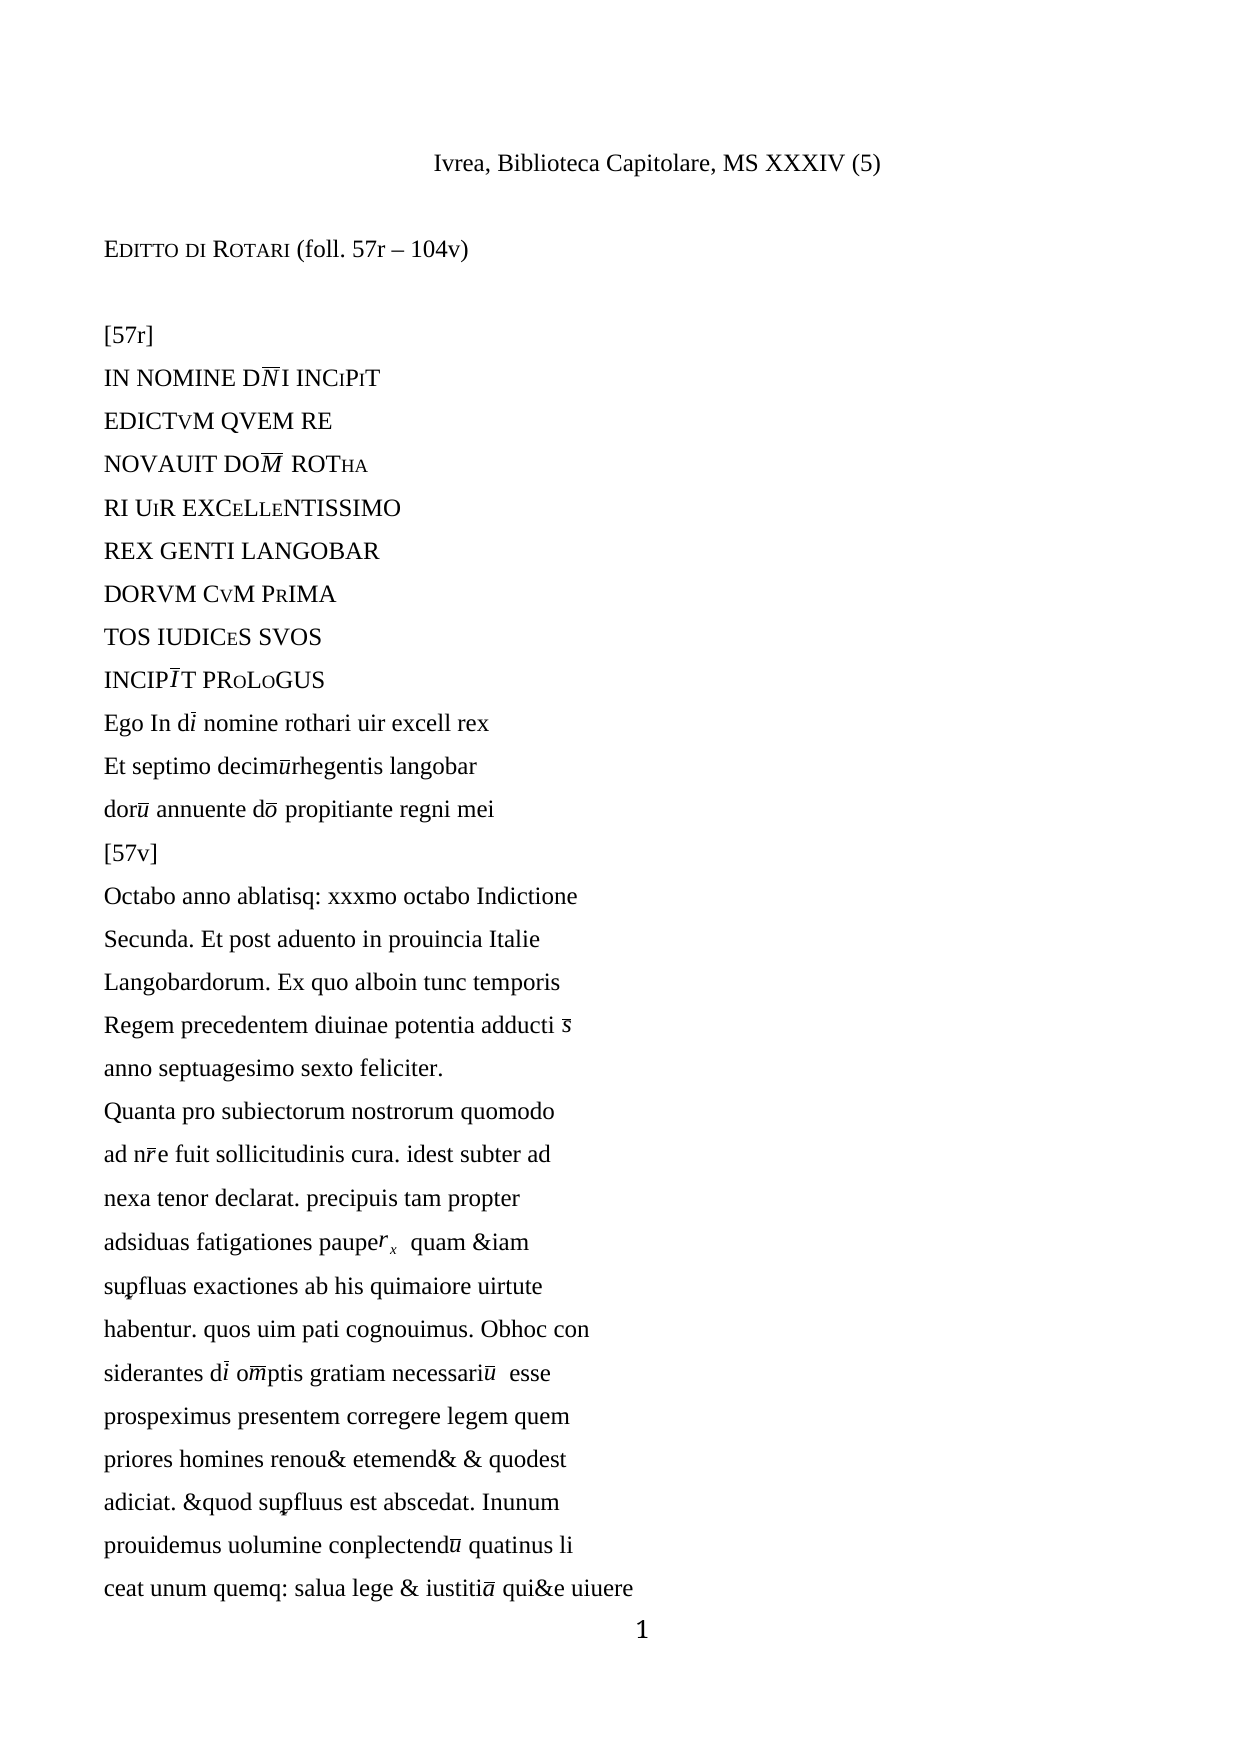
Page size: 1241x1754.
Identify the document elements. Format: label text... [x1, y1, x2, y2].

text suᵱfluas exactiones ab his quimaiore uirtute [103, 1271, 1211, 1300]
text anno septuagesimo sexto feliciter. [103, 1053, 1211, 1082]
text Ivrea, Biblioteca Capitolare, MS XXXIV (5) [103, 148, 1211, 176]
text siderantes d optis gratiam necessari esse [103, 1358, 1211, 1386]
text dor annuente d propitiante regni mei [103, 794, 1211, 823]
text Quanta pro subiectorum nostrorum quomodo [103, 1096, 1211, 1125]
text REX GENTI LANGOBAR [103, 536, 1211, 564]
text Ego In d nomine rothari uir excell rex [103, 708, 1211, 737]
text ad ne fuit sollicitudinis cura. idest subter ad [103, 1139, 1211, 1168]
text Langobardorum. Ex quo alboin tunc temporis [103, 967, 1211, 996]
text habentur. quos uim pati cognouimus. Obhoc con [103, 1314, 1211, 1343]
text Regem precedentem diuinae potentia adducti [103, 1010, 1211, 1039]
text Et septimo decimrhegentis langobar [103, 751, 1211, 780]
text DORVM CVM PRIMA [103, 579, 1211, 608]
text adiciat. &quod suᵱfluus est abscedat. Inunum [103, 1487, 1211, 1516]
text adsiduas fatigationes paupe quam &iam [103, 1226, 1211, 1257]
text Secunda. Et post aduento in prouincia Italie [103, 924, 1211, 953]
text Editto di Rotari (foll. 57r – 104v) [103, 234, 1211, 263]
text TOS IUDICES SVOS [103, 622, 1211, 651]
text EDICTVM QVEM RE [103, 406, 1211, 435]
text INCIPT PROLOGUS [103, 665, 1211, 694]
text [57v] [103, 838, 1211, 866]
text prouidemus uolumine conplectend quatinus li [103, 1530, 1211, 1559]
text nexa tenor declarat. precipuis tam propter [103, 1183, 1211, 1211]
text priores homines renou& etemend& & quodest [103, 1444, 1211, 1473]
text ceat unum quemq: salua lege & iustiti qui&e uiuere [103, 1573, 1211, 1602]
text RI UIR EXCELLENTISSIMO [103, 493, 1211, 521]
text NOVAUIT DO ROTHA [103, 449, 1211, 478]
text IN NOMINE DI INCIPIT [103, 363, 1211, 392]
text [57r] [103, 320, 1211, 349]
text prospeximus presentem corregere legem quem [103, 1401, 1211, 1429]
text Octabo anno ablatisq: xxxmo octabo Indictione [103, 881, 1211, 909]
